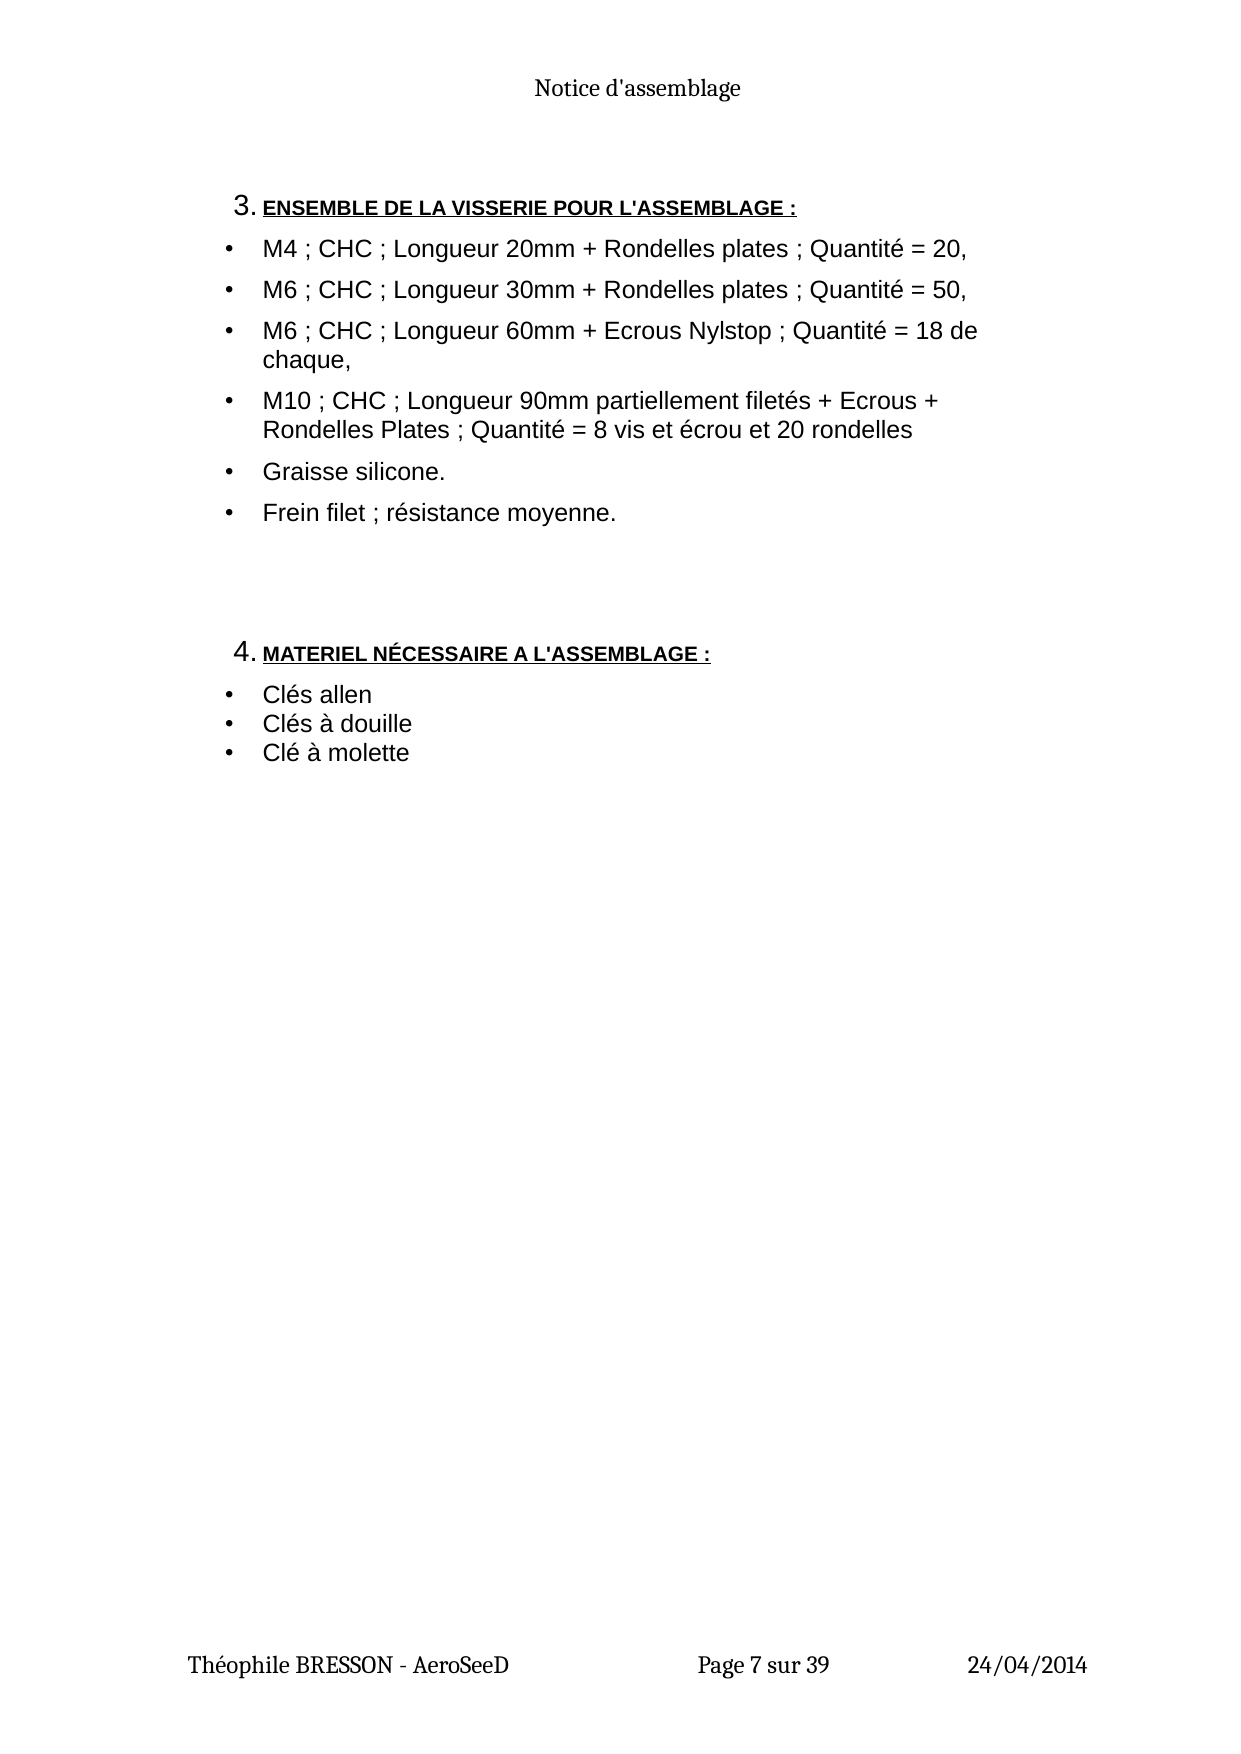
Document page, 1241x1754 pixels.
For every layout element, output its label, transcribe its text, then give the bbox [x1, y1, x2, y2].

list M6 ; CHC ; Longueur 30mm + Rondelles plates ; Quantité = 50, [225, 275, 1056, 304]
list M6 ; CHC ; Longueur 60mm + Ecrous Nylstop ; Quantité = 18 de chaque, [225, 316, 1056, 374]
list Graisse silicone. [225, 456, 1056, 485]
list Clés allen [225, 680, 1056, 709]
list Clés à douille [225, 709, 1056, 738]
list M10 ; CHC ; Longueur 90mm partiellement filetés + Ecrous + Rondelles Plates ; Quantité = 8 vis et écrou et 20 rondelles [225, 386, 1056, 444]
subtitle ENSEMBLE DE LA VISSERIE POUR L'ASSEMBLAGE : [225, 187, 1056, 221]
list Clé à molette [225, 738, 1056, 767]
list M4 ; CHC ; Longueur 20mm + Rondelles plates ; Quantité = 20, [225, 233, 1056, 262]
list Frein filet ; résistance moyenne. [225, 498, 1056, 527]
subtitle MATERIEL NÉCESSAIRE A L'ASSEMBLAGE : [225, 634, 1056, 668]
